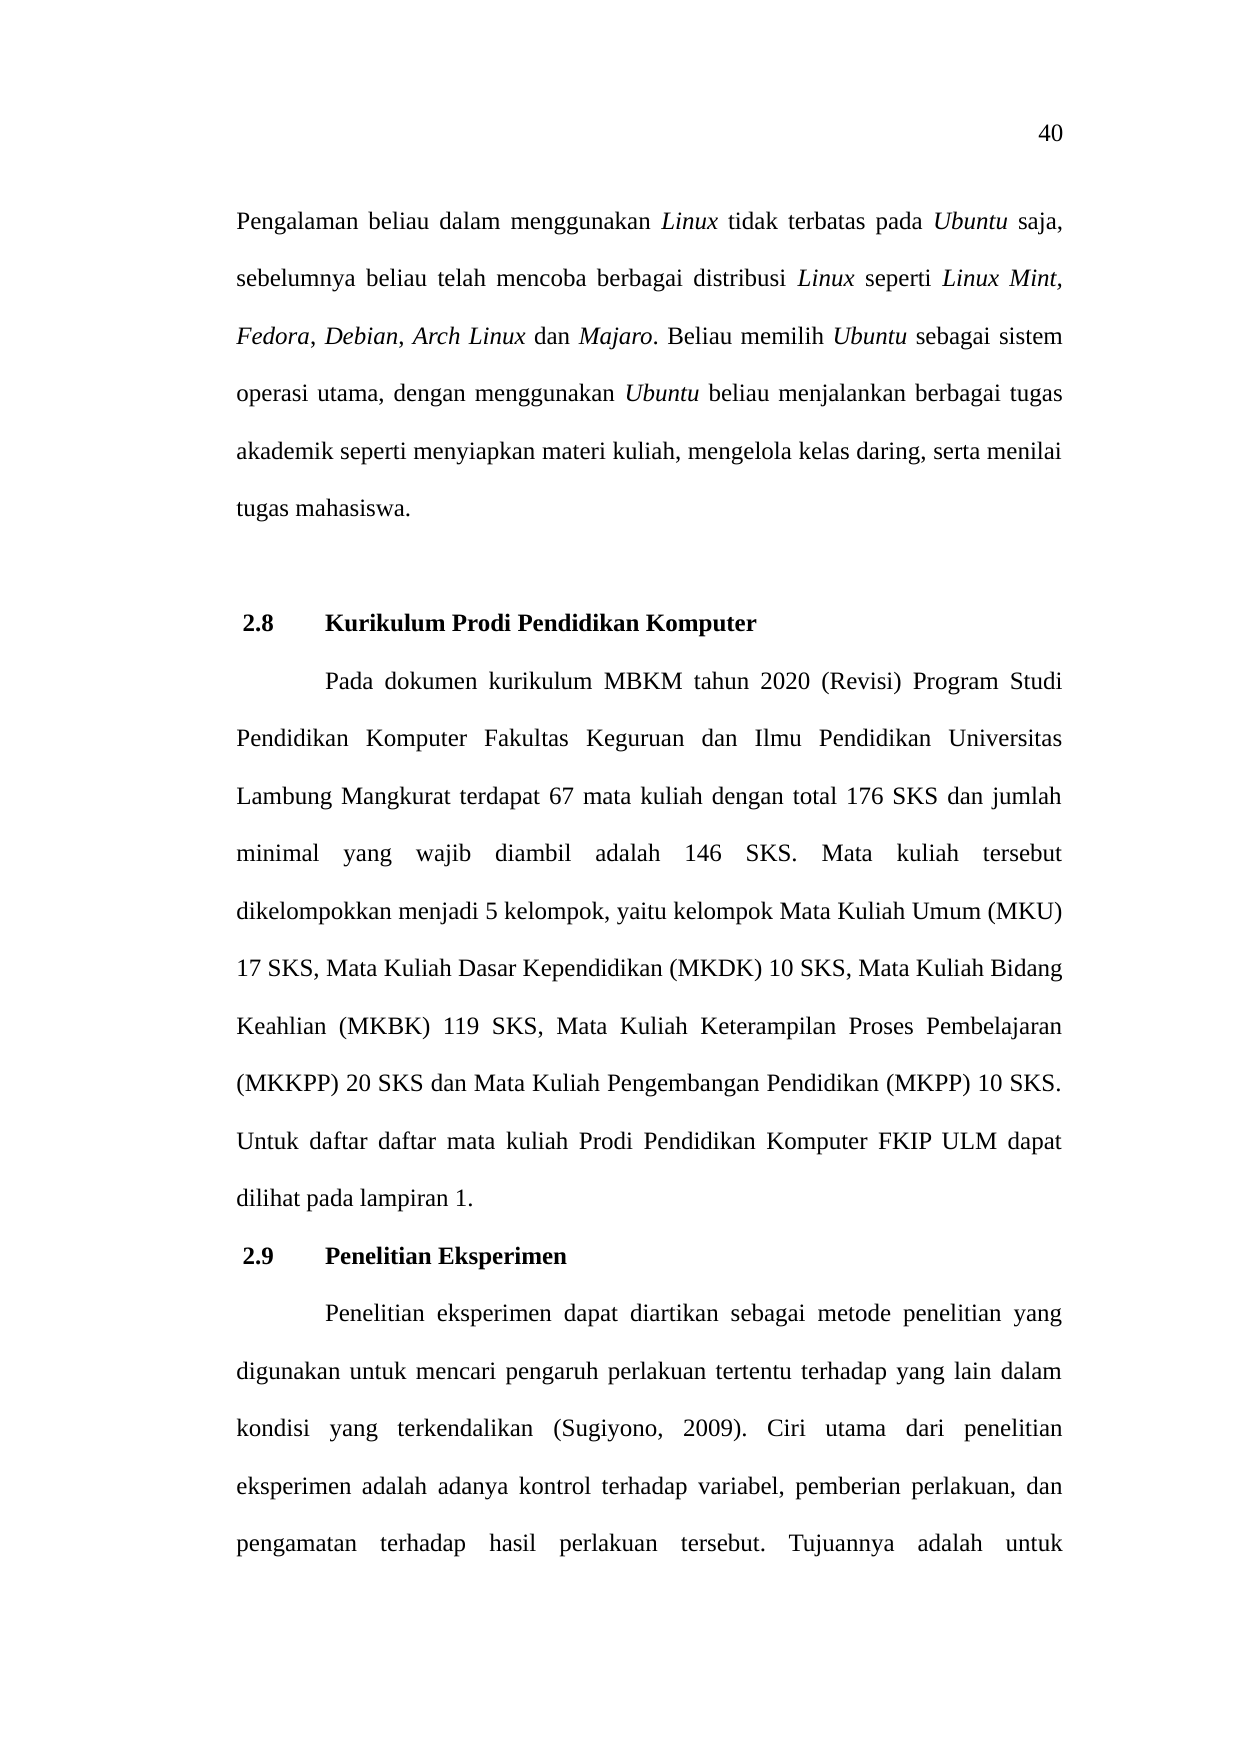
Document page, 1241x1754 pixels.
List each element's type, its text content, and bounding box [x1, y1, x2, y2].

text Pengalaman beliau dalam menggunakan Linux tidak terbatas pada Ubuntu saja, sebelumnya beliau telah mencoba berbagai distribusi Linux seperti Linux Mint, Fedora, Debian, Arch Linux dan Majaro. Beliau memilih Ubuntu sebagai sistem operasi utama, dengan menggunakan Ubuntu beliau menjalankan berbagai tugas akademik seperti menyiapkan materi kuliah, mengelola kelas daring, serta menilai tugas mahasiswa. [236, 206, 1063, 522]
text Penelitian eksperimen dapat diartikan sebagai metode penelitian yang digunakan untuk mencari pengaruh perlakuan tertentu terhadap yang lain dalam kondisi yang terkendalikan (Sugiyono, 2009). Ciri utama dari penelitian eksperimen adalah adanya kontrol terhadap variabel, pemberian perlakuan, dan pengamatan terhadap hasil perlakuan tersebut. Tujuannya adalah untuk [236, 1298, 1063, 1557]
subtitle Kurikulum Prodi Pendidikan Komputer [236, 608, 1063, 637]
text Pada dokumen kurikulum MBKM tahun 2020 (Revisi) Program Studi Pendidikan Komputer Fakultas Keguruan dan Ilmu Pendidikan Universitas Lambung Mangkurat terdapat 67 mata kuliah dengan total 176 SKS dan jumlah minimal yang wajib diambil adalah 146 SKS. Mata kuliah tersebut dikelompokkan menjadi 5 kelompok, yaitu kelompok Mata Kuliah Umum (MKU) 17 SKS, Mata Kuliah Dasar Kependidikan (MKDK) 10 SKS, Mata Kuliah Bidang Keahlian (MKBK) 119 SKS, Mata Kuliah Keterampilan Proses Pembelajaran (MKKPP) 20 SKS dan Mata Kuliah Pengembangan Pendidikan (MKPP) 10 SKS. Untuk daftar daftar mata kuliah Prodi Pendidikan Komputer FKIP ULM dapat dilihat pada lampiran 1. [236, 666, 1063, 1212]
subtitle Penelitian Eksperimen [236, 1241, 1063, 1270]
